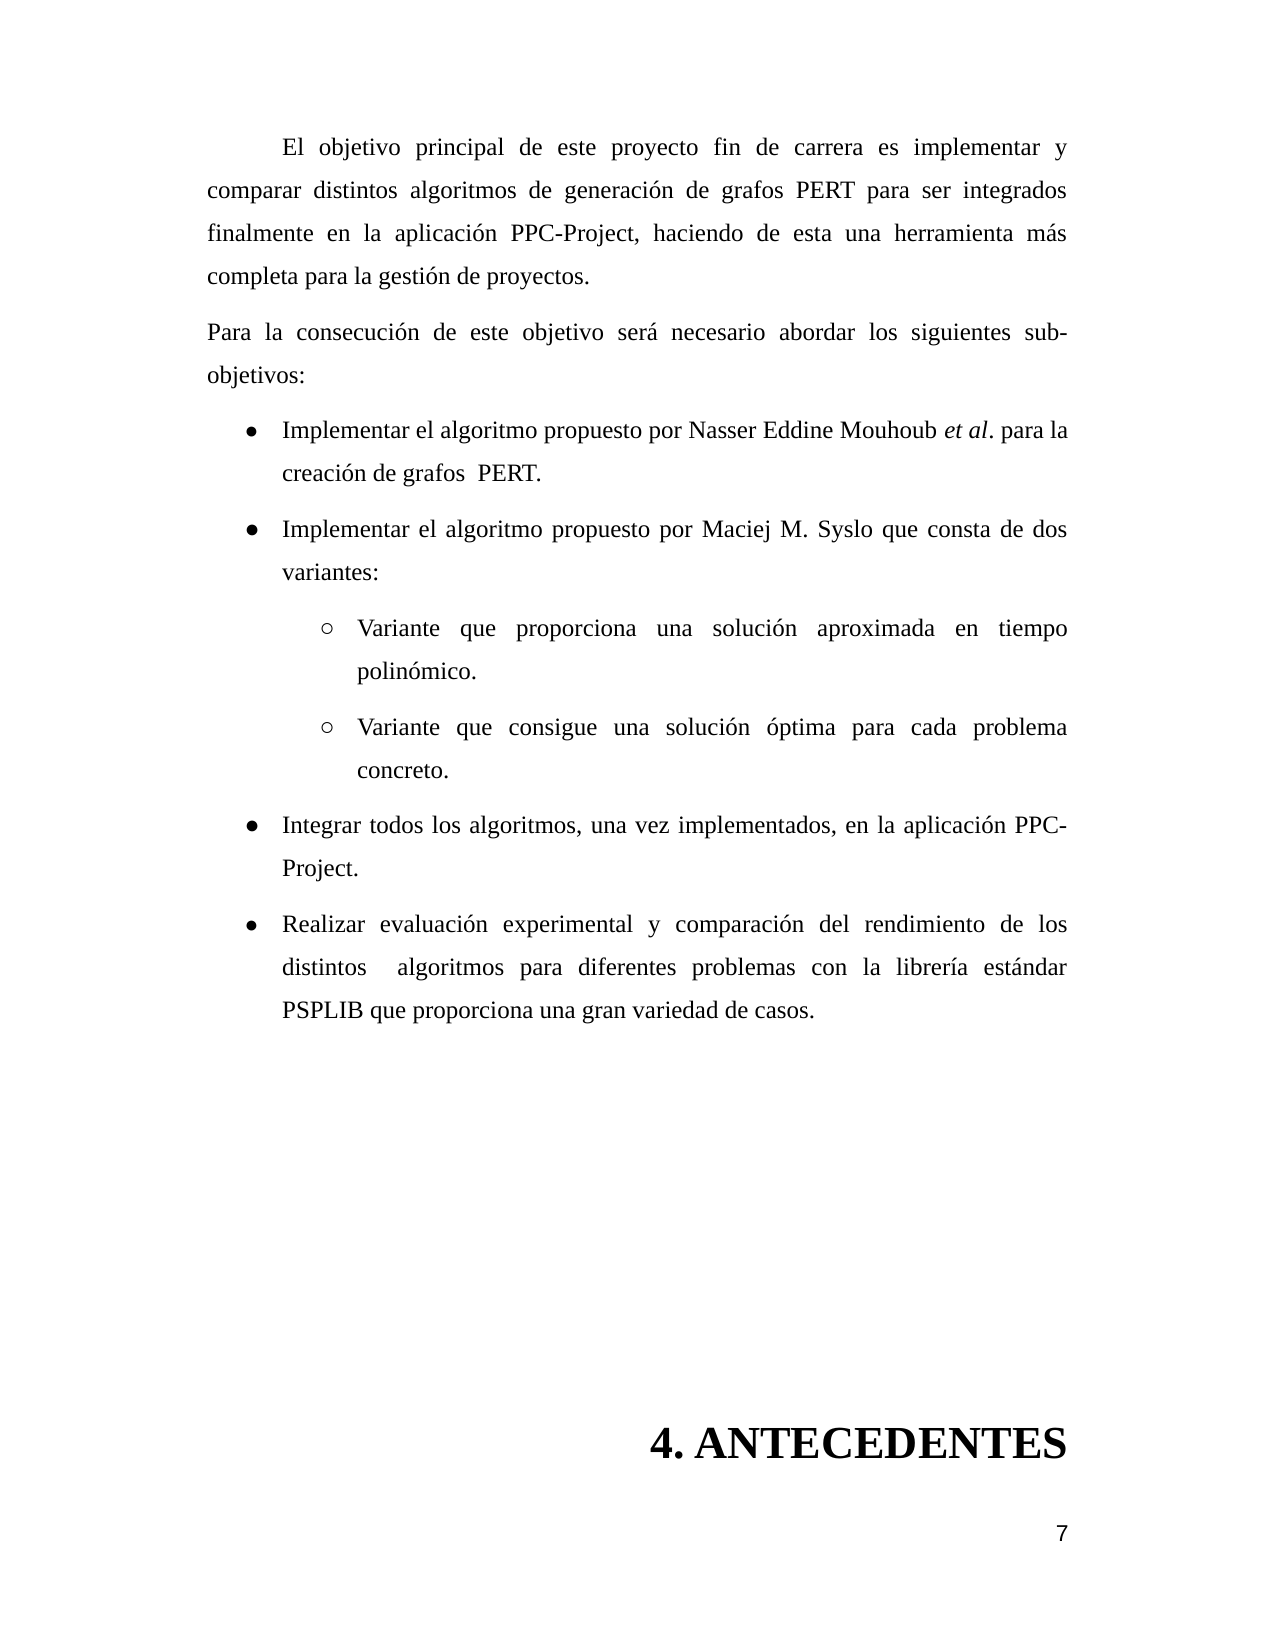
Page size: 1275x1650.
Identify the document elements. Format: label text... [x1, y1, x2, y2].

list Variante que proporciona una solución aproximada en tiempo polinómico. [319, 613, 1068, 685]
text El objetivo principal de este proyecto fin de carrera es implementar y comparar distintos algoritmos de generación de grafos PERT para ser integrados finalmente en la aplicación PPC-Project, haciendo de esta una herramienta más completa para la gestión de proyectos. [207, 132, 1068, 290]
list Implementar el algoritmo propuesto por Nasser Eddine Mouhoub et al. para la creación de grafos PERT. [244, 415, 1068, 487]
list Realizar evaluación experimental y comparación del rendimiento de los distintos algoritmos para diferentes problemas con la librería estándar PSPLIB que proporciona una gran variedad de casos. [244, 909, 1068, 1024]
list Variante que consigue una solución óptima para cada problema concreto. [319, 712, 1068, 783]
list Integrar todos los algoritmos, una vez implementados, en la aplicación PPC-Project. [244, 810, 1068, 882]
text 4. ANTECEDENTES [207, 1416, 1068, 1469]
text Para la consecución de este objetivo será necesario abordar los siguientes sub-objetivos: [207, 317, 1068, 388]
list Implementar el algoritmo propuesto por Maciej M. Syslo que consta de dos variantes: [244, 514, 1068, 586]
